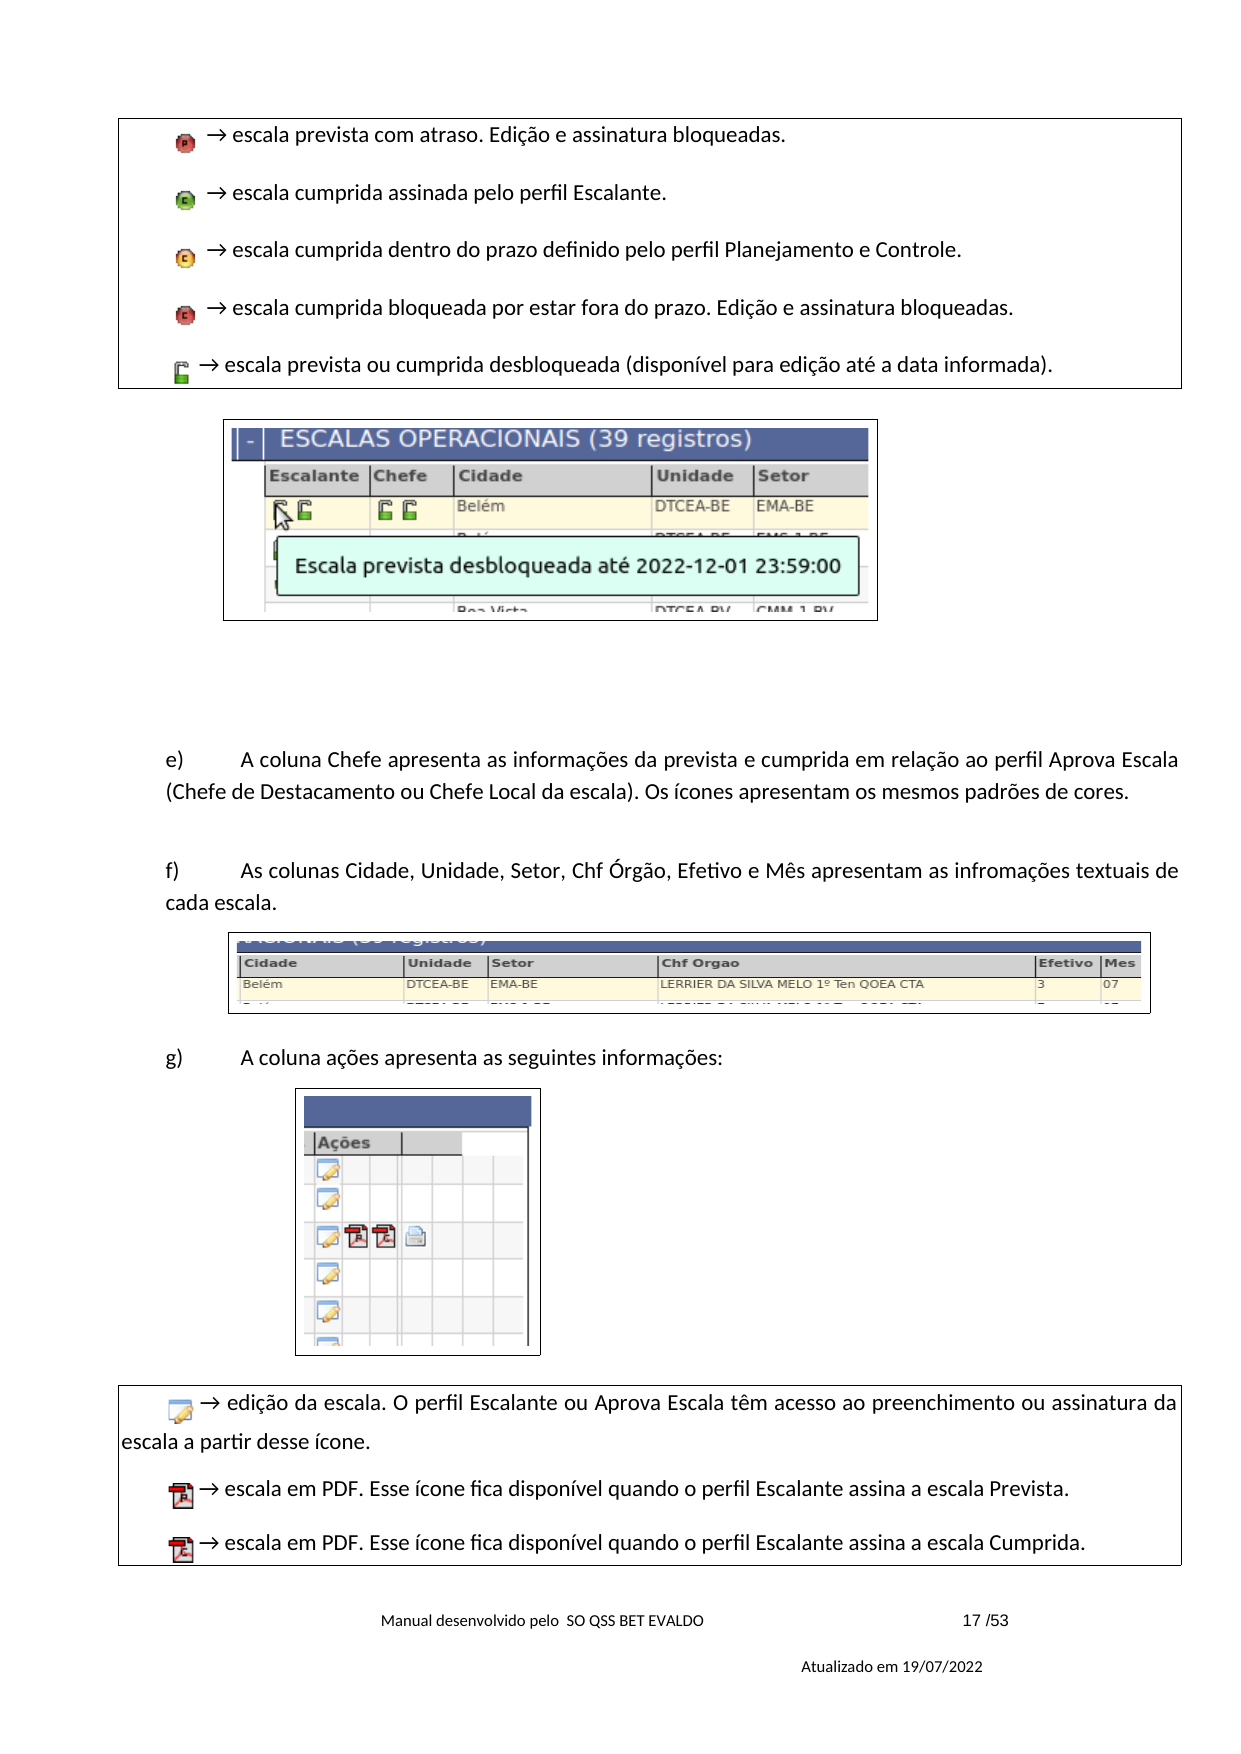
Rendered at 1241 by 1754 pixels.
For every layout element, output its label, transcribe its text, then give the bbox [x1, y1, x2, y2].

text → escala prevista ou cumprida desbloqueada (disponível para edição até a data informada). [119, 348, 1181, 388]
picture [168, 360, 194, 386]
text → escala cumprida assinada pelo perfil Escalante. [119, 175, 1181, 217]
picture [168, 126, 202, 160]
text → edição da escala. O perfil Escalante ou Aprova Escala têm acesso ao preenchimento ou assinatura da escala a partir desse ícone. [119, 1386, 1181, 1455]
text → escala em PDF. Esse ícone fica disponível quando o perfil Escalante assina a escala Prevista. [119, 1471, 1181, 1509]
picture [168, 1398, 194, 1424]
text → escala cumprida bloqueada por estar fora do prazo. Edição e assinatura bloqueadas. [119, 290, 1181, 332]
list A coluna ações apresenta as seguintes informações: [165, 1043, 1181, 1071]
picture [231, 428, 869, 612]
list A coluna Chefe apresenta as informações da prevista e cumprida em relação ao perfil Aprova Escala (Chefe de Destacamento ou Chefe Local da escala). Os ícones apresentam os mesmos padrões de cores. [165, 745, 1181, 805]
picture [168, 184, 202, 217]
text → escala prevista com atraso. Edição e assinatura bloqueadas. [119, 119, 1181, 159]
text → escala cumprida dentro do prazo definido pelo perfil Planejamento e Controle. [119, 233, 1181, 274]
picture [168, 241, 202, 275]
picture [168, 299, 202, 332]
picture [304, 1096, 532, 1346]
text → escala em PDF. Esse ícone fica disponível quando o perfil Escalante assina a escala Cumprida. [119, 1524, 1181, 1565]
picture [168, 1483, 194, 1509]
picture [168, 1537, 194, 1563]
list As colunas Cidade, Unidade, Setor, Chf Órgão, Efetivo e Mês apresentam as infromações textuais de cada escala. [165, 856, 1181, 916]
picture [236, 941, 1142, 1004]
